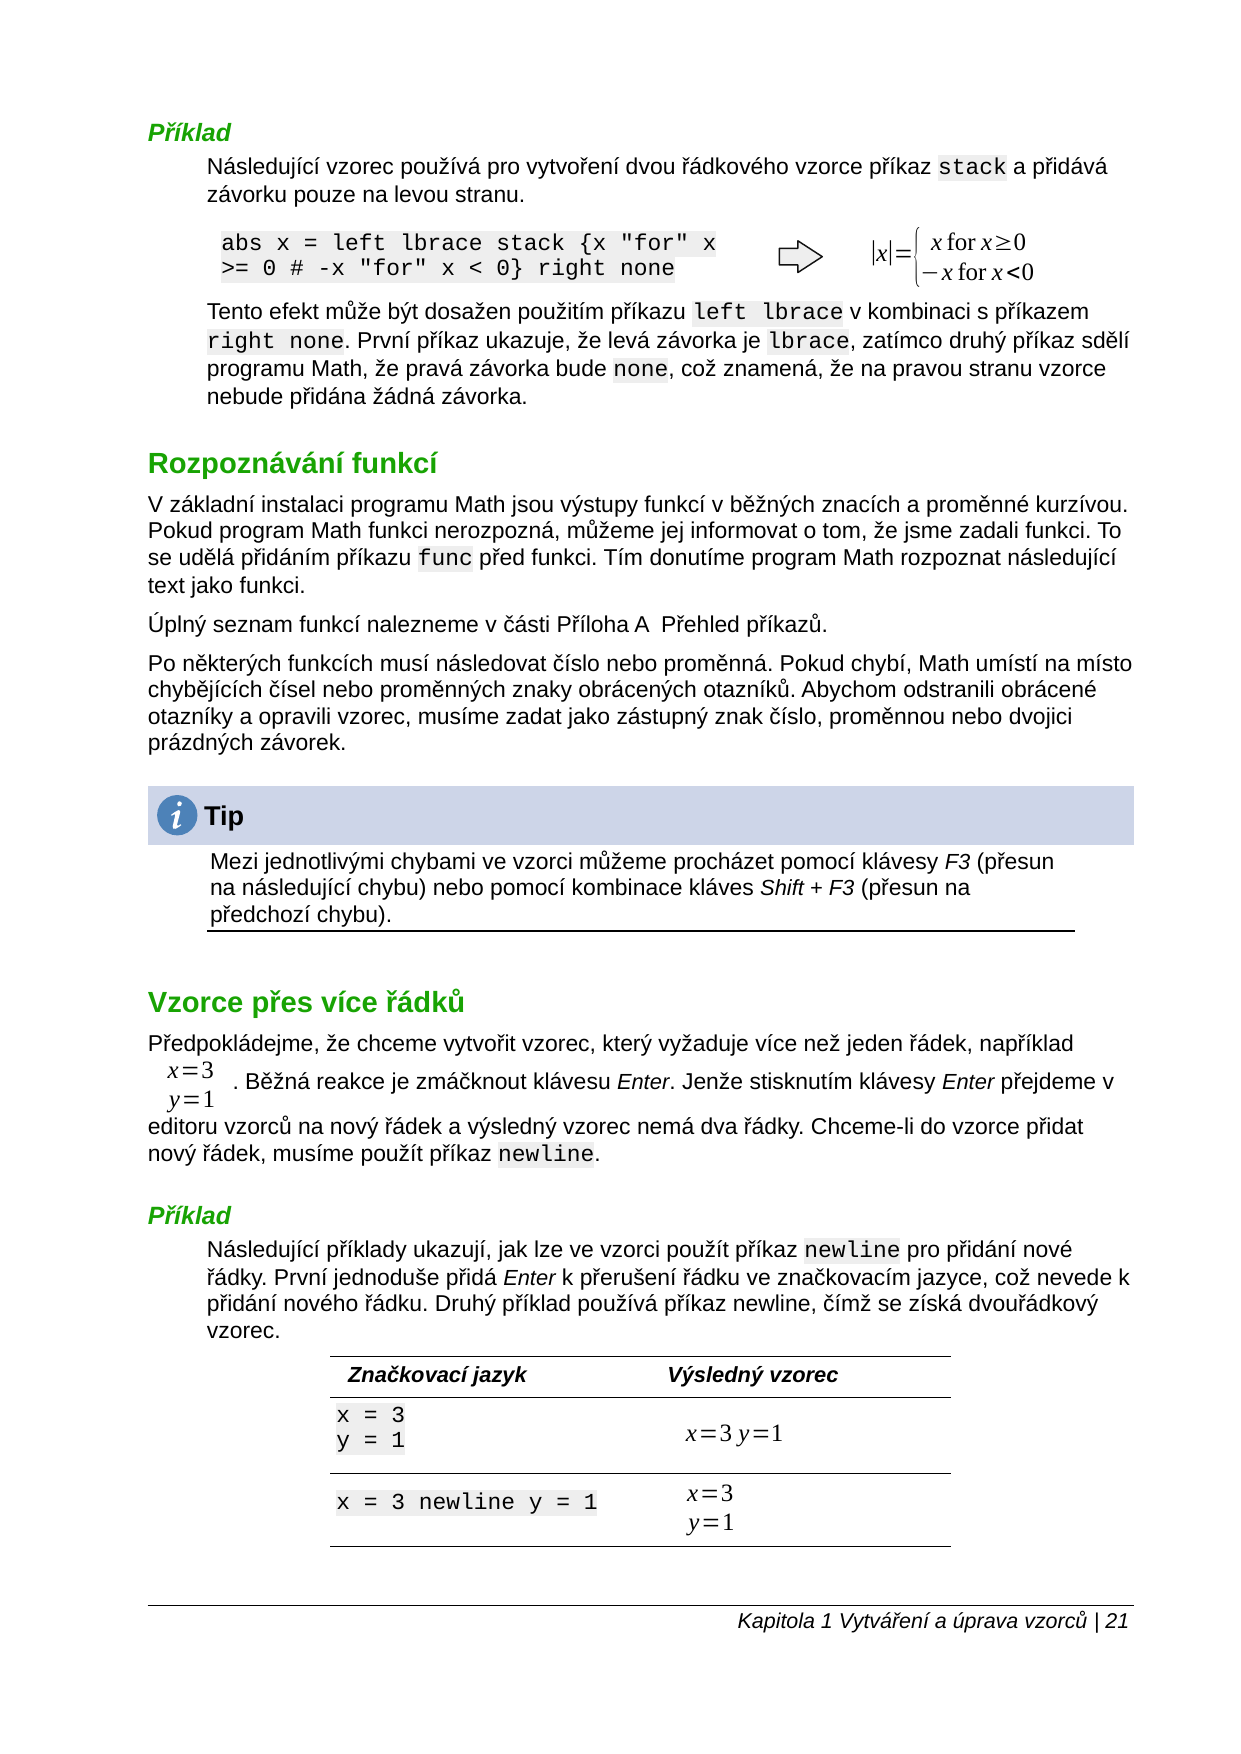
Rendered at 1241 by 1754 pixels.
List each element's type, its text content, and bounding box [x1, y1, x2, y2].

subtitle Příklad [148, 1201, 1134, 1230]
table_cell x = 3 newline y = 1 [330, 1474, 649, 1546]
text Následující příklady ukazují, jak lze ve vzorci použít příkaz newline pro přidání nové řádky. První jednoduše přidá Enter k přerušení řádku ve značkovacím jazyce, což nevede k přidání nového řádku. Druhý příklad používá příkaz newline, čímž se získá dvouřádkový vzorec. [207, 1236, 1134, 1343]
table_cell x = 3 y = 1 [330, 1398, 649, 1473]
text Následující vzorec používá pro vytvoření dvou řádkového vzorce příkaz stack a přidává závorku pouze na levou stranu. [207, 153, 1134, 207]
subtitle Rozpoznávání funkcí [148, 446, 1134, 479]
table_header [833, 220, 1078, 298]
subtitle Příklad [148, 118, 1134, 147]
table_header Výsledný vzorec [650, 1357, 951, 1397]
subtitle Vzorce přes více řádků [148, 985, 1134, 1019]
text Tento efekt může být dosažen použitím příkazu left lbrace v kombinaci s příkazem right none. První příkaz ukazuje, že levá závorka je lbrace, zatímco druhý příkaz sdělí programu Math, že pravá závorka bude none, což znamená, že na pravou stranu vzorce nebude přidána žádná závorka. [207, 298, 1134, 410]
text Úplný seznam funkcí nalezneme v části Dodatek A: Přehled příkazů. [148, 611, 1134, 637]
table_cell [650, 1474, 951, 1546]
subtitle Tip [148, 786, 1134, 845]
text V základní instalaci programu Math jsou výstupy funkcí v běžných znacích a proměnné kurzívou. Pokud program Math funkci nerozpozná, můžeme jej informovat o tom, že jsme zadali funkci. To se udělá přidáním příkazu func před funkci. Tím donutíme program Math rozpoznat následující text jako funkci. [148, 491, 1134, 598]
text Předpokládejme, že chceme vytvořit vzorec, který vyžaduje více než jeden řádek, například. Běžná reakce je zmáčknout klávesu Enter. Jenže stisknutím klávesy Enter přejdeme v editoru vzorců na nový řádek a výsledný vzorec nemá dva řádky. Chceme-li do vzorce přidat nový řádek, musíme použít příkaz newline. [148, 1030, 1134, 1168]
table_header Značkovací jazyk [330, 1357, 649, 1397]
table_header [762, 220, 833, 298]
text Po některých funkcích musí následovat číslo nebo proměnná. Pokud chybí, Math umístí na místo chybějících čísel nebo proměnných znaky obrácených otazníků. Abychom odstranili obrácené otazníky a opravili vzorec, musíme zadat jako zástupný znak číslo, proměnnou nebo dvojici prázdných závorek. [148, 650, 1134, 755]
text Mezi jednotlivými chybami ve vzorci můžeme procházet pomocí klávesy F3 (přesun na následující chybu) nebo pomocí kombinace kláves Shift + F3 (přesun na předchozí chybu). [207, 845, 1075, 930]
table_header abs x = left lbrace stack {x "for" x >= 0 # -x "for" x < 0} right none [204, 220, 762, 298]
table_cell [650, 1398, 951, 1473]
